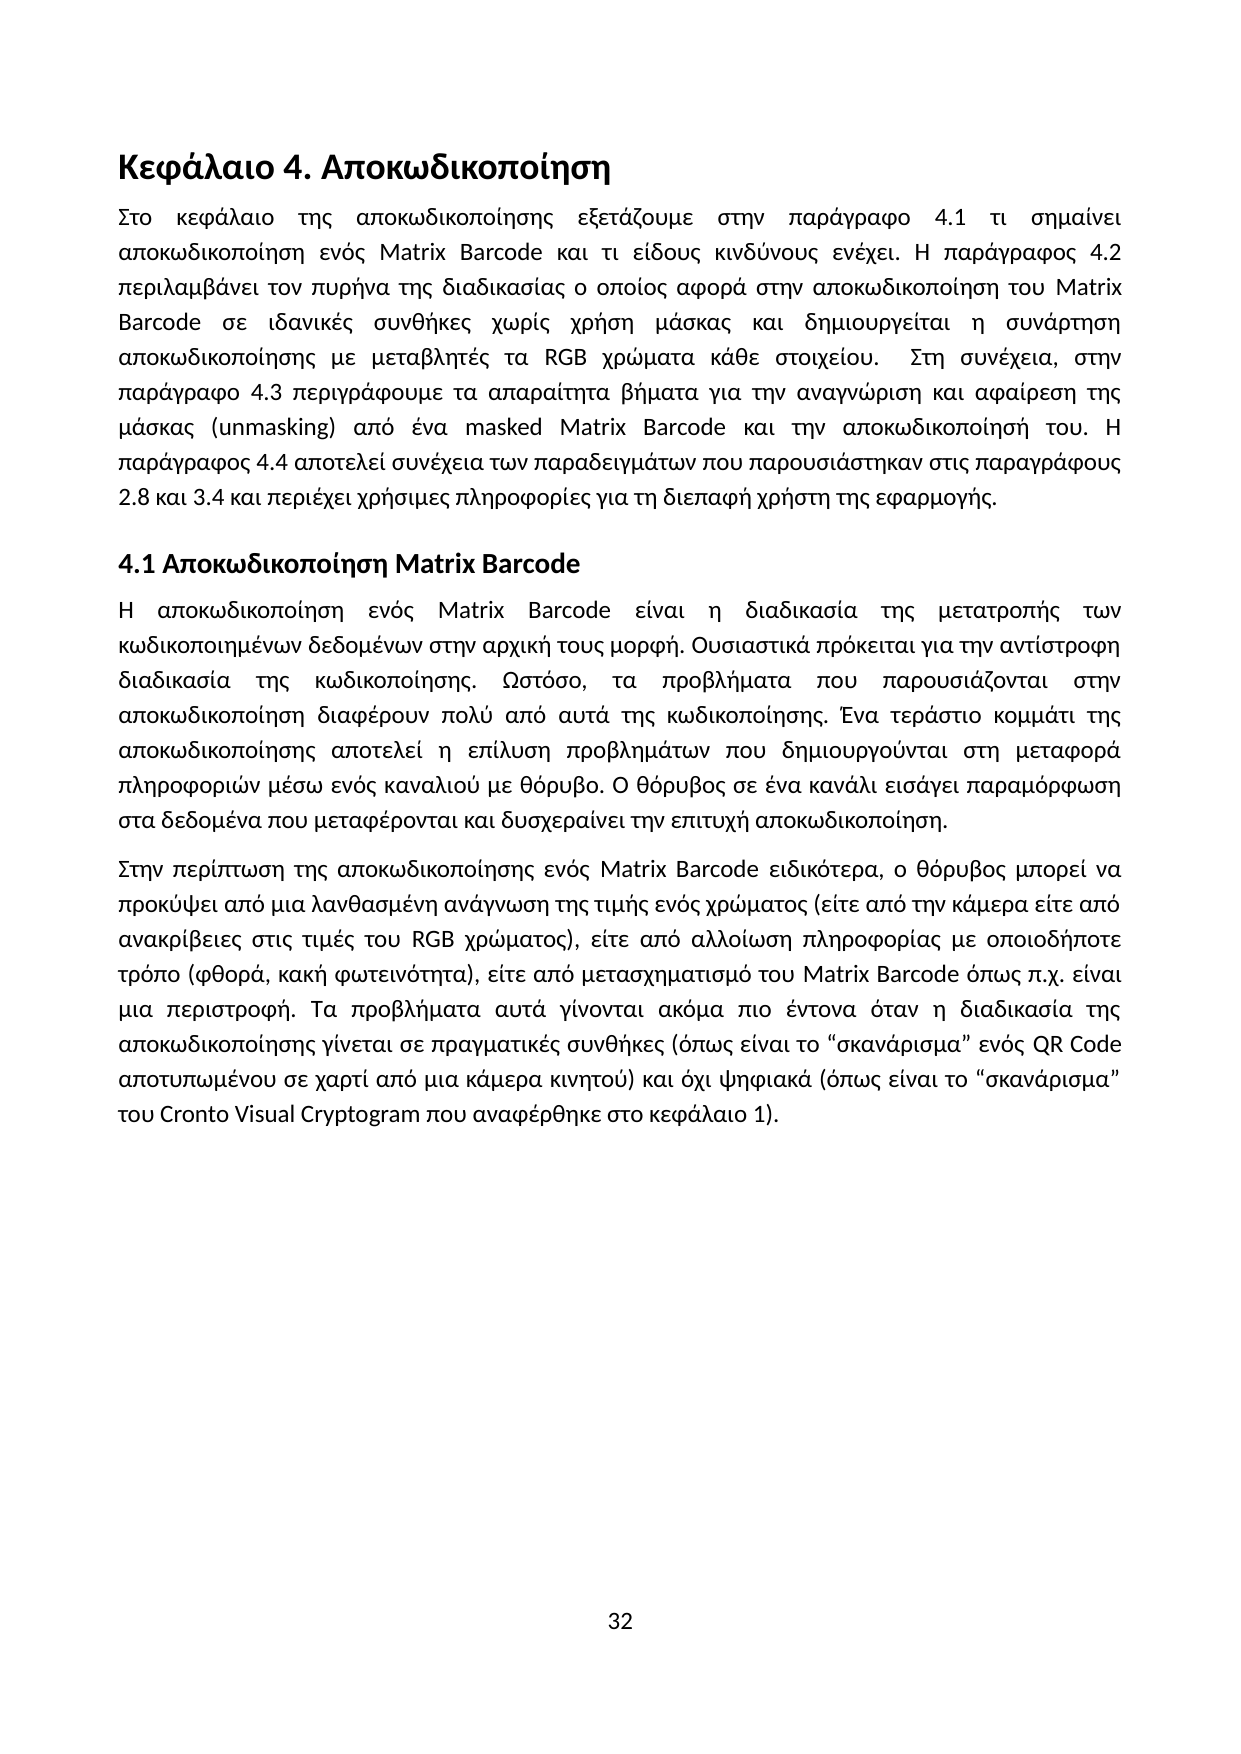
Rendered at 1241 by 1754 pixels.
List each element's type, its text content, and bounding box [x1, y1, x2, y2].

text Στο κεφάλαιο της αποκωδικοποίησης εξετάζουμε στην παράγραφο 4.1 τι σημαίνει αποκωδικοποίηση ενός Matrix Barcode και τι είδους κινδύνους ενέχει. Η παράγραφος 4.2 περιλαμβάνει τον πυρήνα της διαδικασίας ο οποίος αφορά στην αποκωδικοποίηση του Matrix Barcode σε ιδανικές συνθήκες χωρίς χρήση μάσκας και δημιουργείται η συνάρτηση αποκωδικοποίησης με μεταβλητές τα RGB χρώματα κάθε στοιχείου. Στη συνέχεια, στην παράγραφο 4.3 περιγράφουμε τα απαραίτητα βήματα για την αναγνώριση και αφαίρεση της μάσκας (unmasking) από ένα masked Matrix Barcode και την αποκωδικοποίησή του. Η παράγραφος 4.4 αποτελεί συνέχεια των παραδειγμάτων που παρουσιάστηκαν στις παραγράφους 2.8 και 3.4 και περιέχει χρήσιμες πληροφορίες για τη διεπαφή χρήστη της εφαρμογής. [118, 201, 1122, 512]
text Στην περίπτωση της αποκωδικοποίησης ενός Matrix Barcode ειδικότερα, ο θόρυβος μπορεί να προκύψει από μια λανθασμένη ανάγνωση της τιμής ενός χρώματος (είτε από την κάμερα είτε από ανακρίβειες στις τιμές του RGB χρώματος), είτε από αλλοίωση πληροφορίας με οποιοδήποτε τρόπο (φθορά, κακή φωτεινότητα), είτε από μετασχηματισμό του Matrix Barcode όπως π.χ. είναι μια περιστροφή. Τα προβλήματα αυτά γίνονται ακόμα πιο έντονα όταν η διαδικασία της αποκωδικοποίησης γίνεται σε πραγματικές συνθήκες (όπως είναι το “σκανάρισμα” ενός QR Code αποτυπωμένου σε χαρτί από μια κάμερα κινητού) και όχι ψηφιακά (όπως είναι το “σκανάρισμα” του Cronto Visual Cryptogram που αναφέρθηκε στο κεφάλαιο 1). [118, 853, 1122, 1129]
text Η αποκωδικοποίηση ενός Matrix Barcode είναι η διαδικασία της μετατροπής των κωδικοποιημένων δεδομένων στην αρχική τους μορφή. Ουσιαστικά πρόκειται για την αντίστροφη διαδικασία της κωδικοποίησης. Ωστόσο, τα προβλήματα που παρουσιάζονται στην αποκωδικοποίηση διαφέρουν πολύ από αυτά της κωδικοποίησης. Ένα τεράστιο κομμάτι της αποκωδικοποίησης αποτελεί η επίλυση προβλημάτων που δημιουργούνται στη μεταφορά πληροφοριών μέσω ενός καναλιού με θόρυβο. Ο θόρυβος σε ένα κανάλι εισάγει παραμόρφωση στα δεδομένα που μεταφέρονται και δυσχεραίνει την επιτυχή αποκωδικοποίηση. [118, 594, 1122, 834]
subtitle Κεφάλαιο 4. Αποκωδικοποίηση [118, 143, 1122, 189]
subtitle 4.1 Αποκωδικοποίηση Matrix Barcode [118, 546, 1122, 581]
